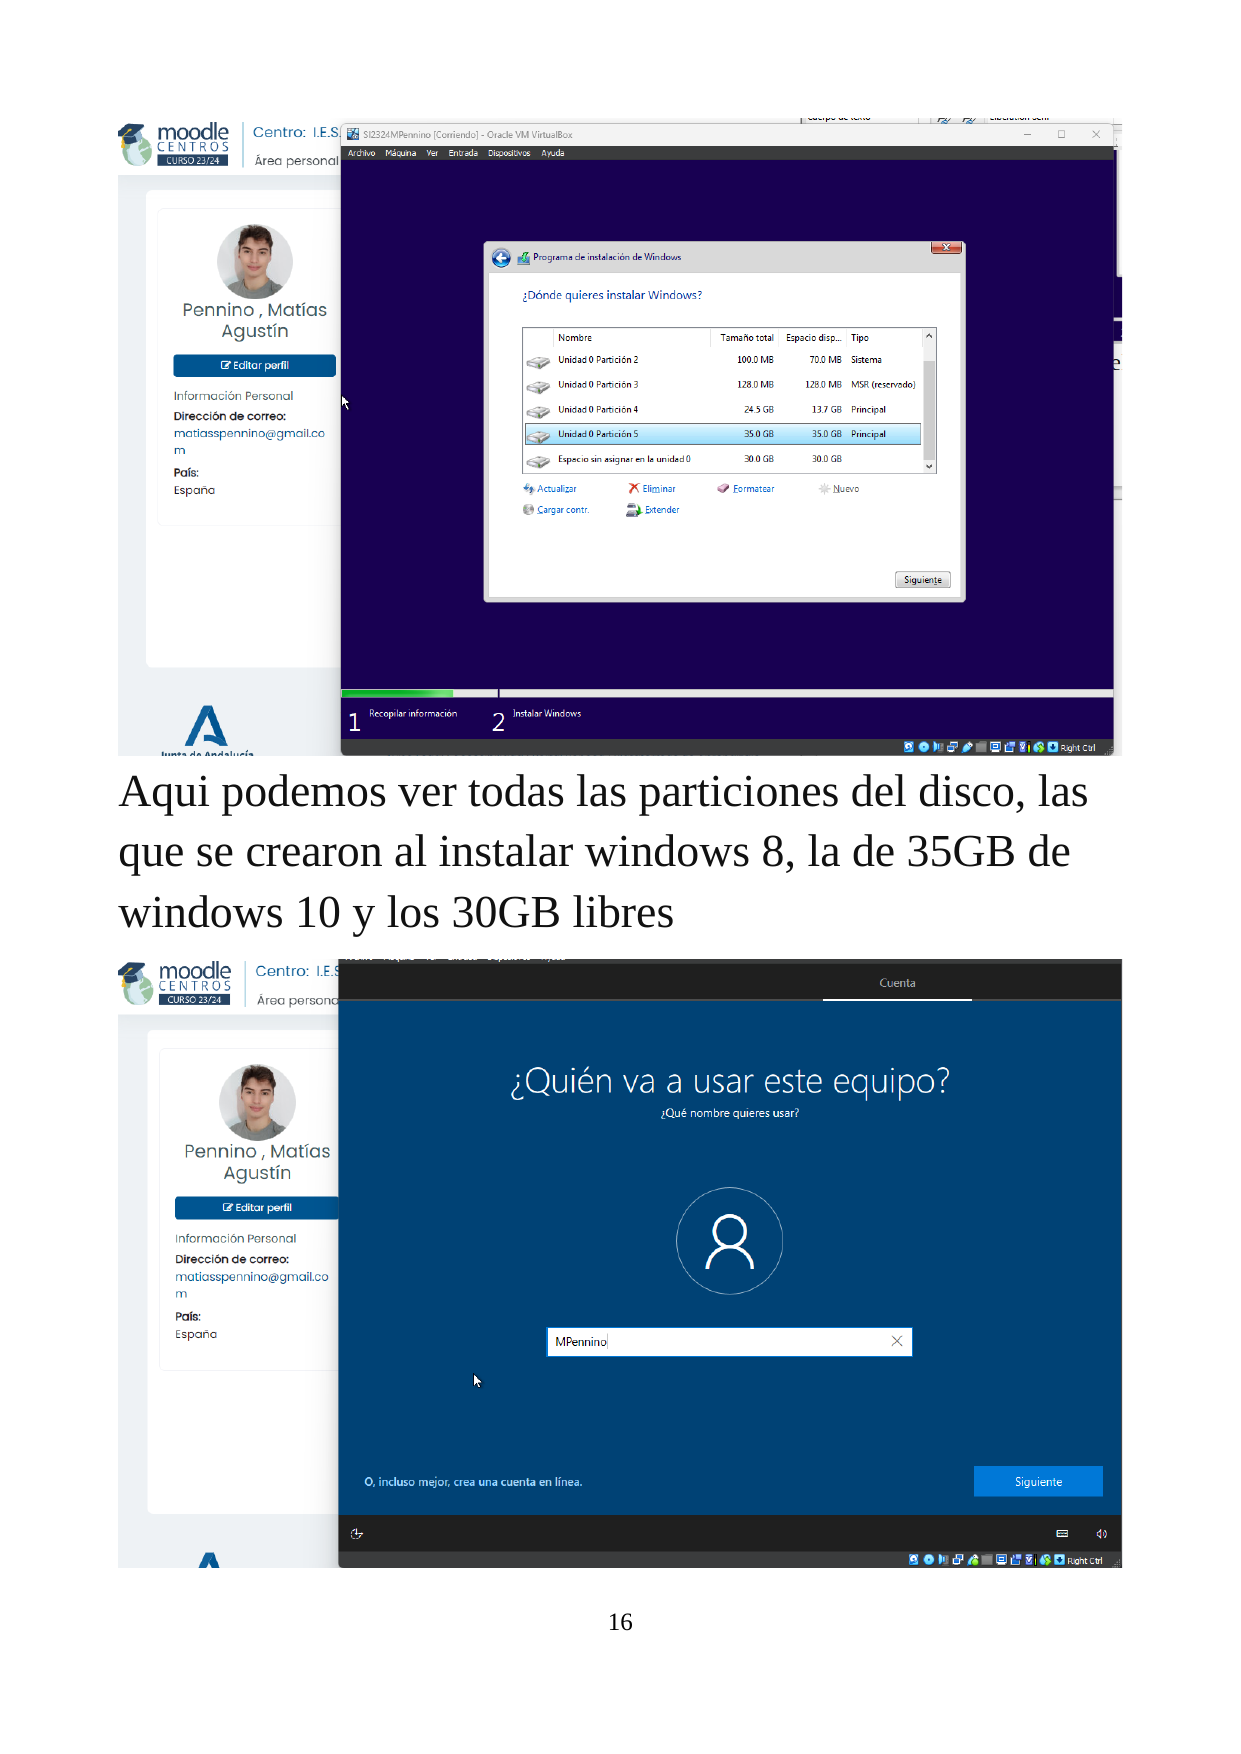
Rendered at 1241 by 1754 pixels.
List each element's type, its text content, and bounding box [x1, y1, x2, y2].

picture [118, 959, 1123, 1568]
picture [118, 118, 1123, 756]
text Aqui podemos ver todas las particiones del disco, las que se crearon al instalar windows 8, la de 35GB de windows 10 y los 30GB libres [118, 756, 1122, 937]
